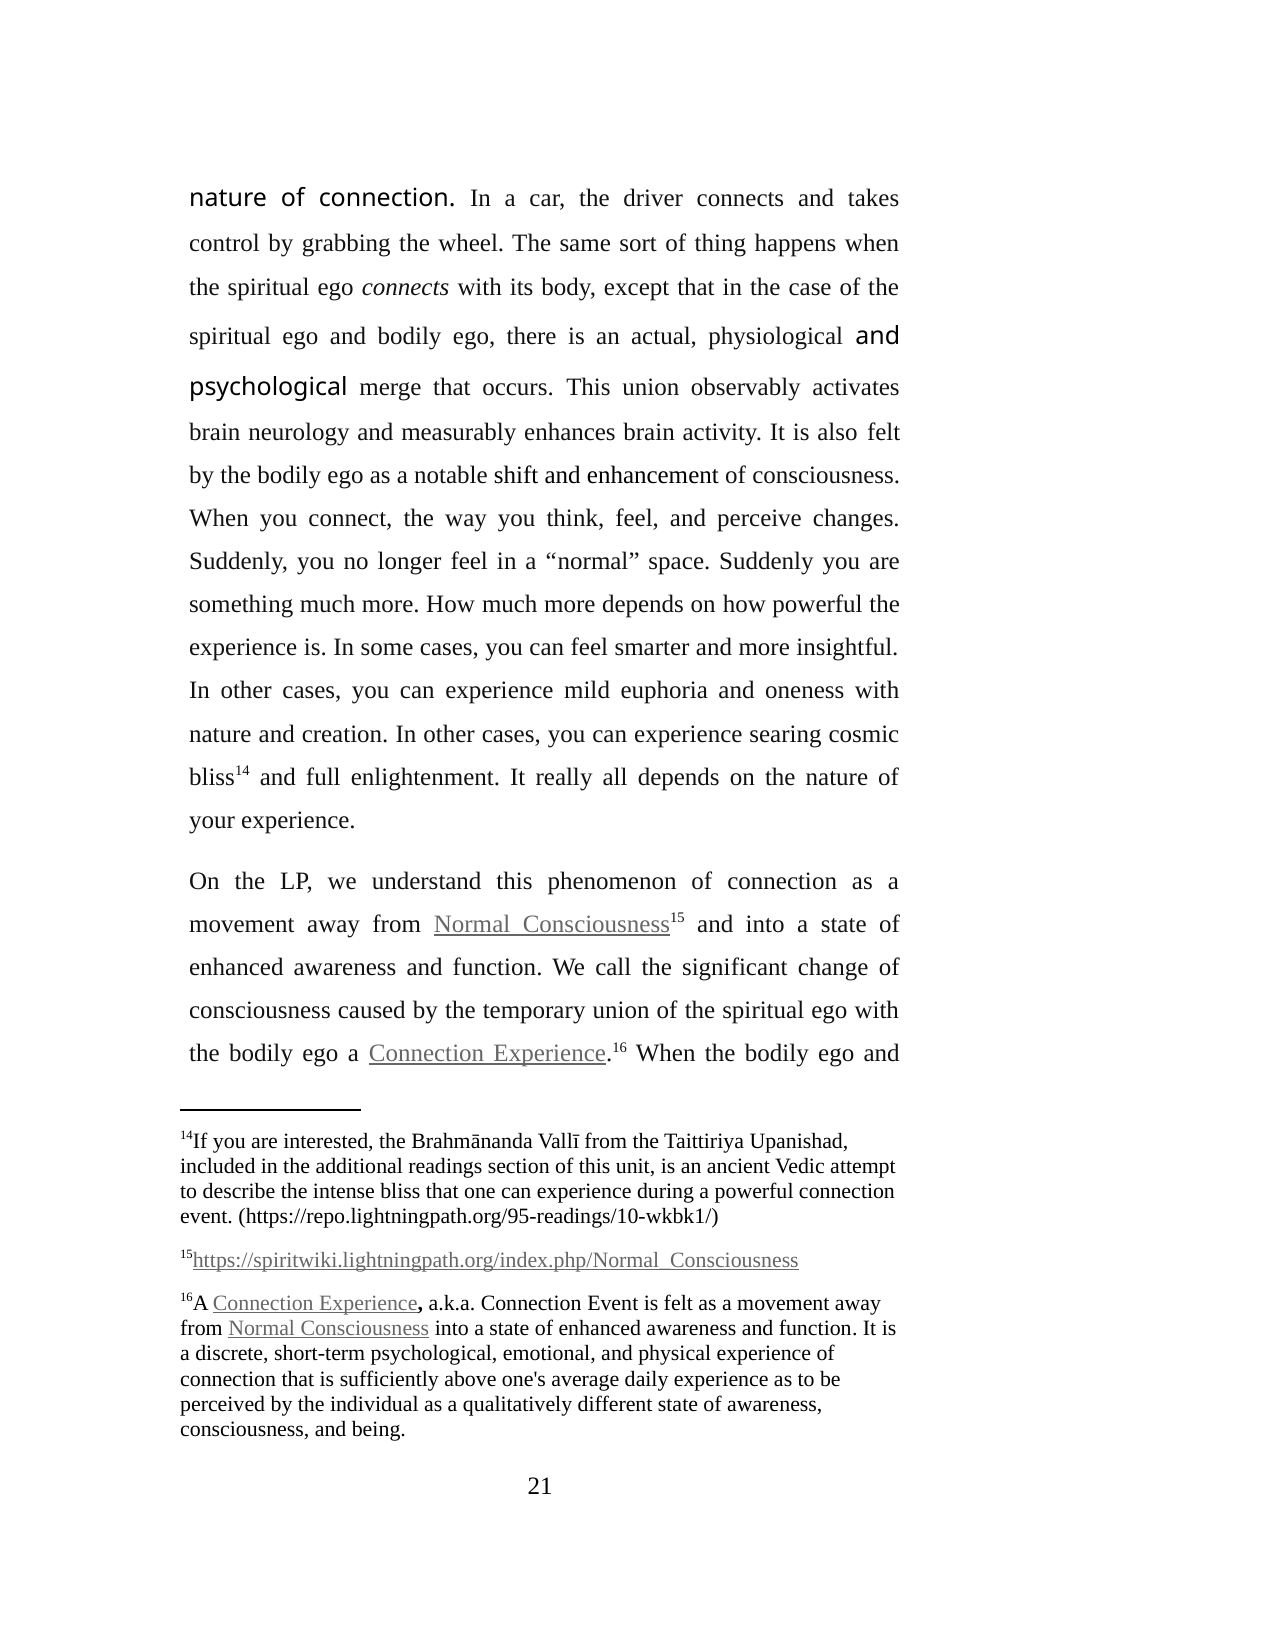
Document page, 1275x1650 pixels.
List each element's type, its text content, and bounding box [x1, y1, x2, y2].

text A Connection Experience, a.k.a. Connection Event is felt as a movement away from Normal Consciousness into a state of enhanced awareness and function. It is a discrete, short-term psychological, emotional, and physical experience of connection that is sufficiently above one's average daily experience as to be perceived by the individual as a qualitatively different state of awareness, consciousness, and being. [406, 1290, 900, 1441]
text On the LP, we understand this phenomenon of connection as a movement away from Normal Consciousness and into a state of enhanced awareness and function. We call the significant change of consciousness caused by the temporary union of the spiritual ego with the bodily ego a Connection Experience. When the bodily ego and [189, 866, 900, 1067]
text nature of connection. In a car, the driver connects and takes control by grabbing the wheel. The same sort of thing happens when the spiritual ego connects with its body, except that in the case of the spiritual ego and bodily ego, there is an actual, physiological and psychological merge that occurs. This union observably activates brain neurology and measurably enhances brain activity. It is also felt by the bodily ego as a notable shift and enhancement of consciousness. When you connect, the way you think, feel, and perceive changes. Suddenly, you no longer feel in a “normal” space. Suddenly you are something much more. How much more depends on how powerful the experience is. In some cases, you can feel smarter and more insightful. In other cases, you can experience mild euphoria and oneness with nature and creation. In other cases, you can experience searing cosmic bliss and full enlightenment. It really all depends on the nature of your experience. [189, 180, 900, 834]
text https://spiritwiki.lightningpath.org/index.php/Normal_Consciousness [799, 1247, 900, 1272]
text If you are interested, the Brahmānanda Vallī from the Taittiriya Upanishad, included in the additional readings section of this unit, is an ancient Vedic attempt to describe the intense bliss that one can experience during a powerful connection event. (https://repo.lightningpath.org/95-readings/10-wkbk1/) [180, 1128, 900, 1229]
